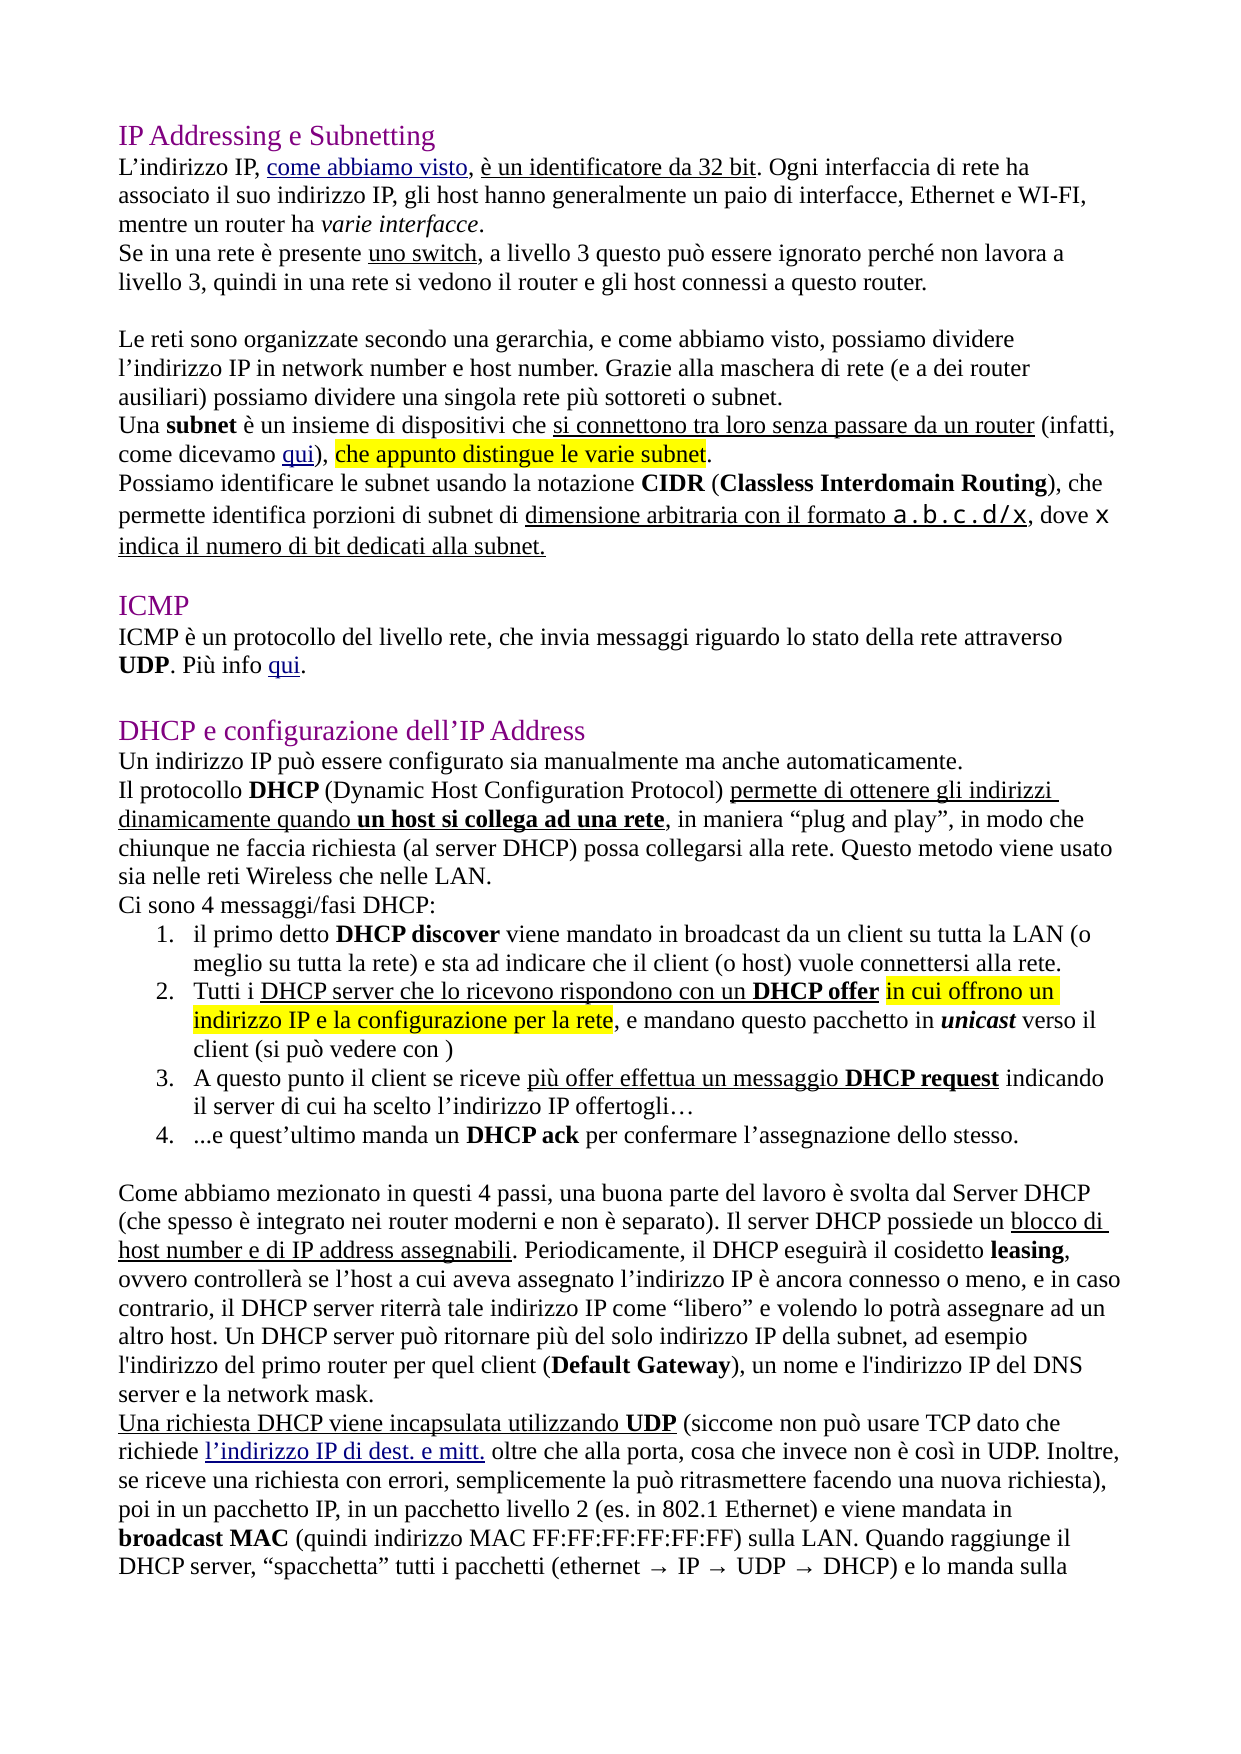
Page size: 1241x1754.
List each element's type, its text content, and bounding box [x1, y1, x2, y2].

list Tutti i DHCP server che lo ricevono rispondono con un DHCP offer in cui offrono un indirizzo IP e la configurazione per la rete, e mandano questo pacchetto in unicast verso il client (si può vedere con ) [156, 976, 1122, 1063]
text Ci sono 4 messaggi/fasi DHCP: [118, 890, 1122, 919]
list il primo detto DHCP discover viene mandato in broadcast da un client su tutta la LAN (o meglio su tutta la rete) e sta ad indicare che il client (o host) vuole connettersi alla rete. [156, 919, 1122, 976]
text Possiamo identificare le subnet usando la notazione CIDR (Classless Interdomain Routing), che permette identifica porzioni di subnet di dimensione arbitraria con il formato a.b.c.d/x, dove x indica il numero di bit dedicati alla subnet. [118, 468, 1122, 559]
text L’indirizzo IP, come abbiamo visto, è un identificatore da 32 bit. Ogni interfaccia di rete ha associato il suo indirizzo IP, gli host hanno generalmente un paio di interfacce, Ethernet e WI-FI, mentre un router ha varie interfacce. [118, 152, 1122, 238]
list ...e quest’ultimo manda un DHCP ack per confermare l’assegnazione dello stesso. [156, 1120, 1122, 1149]
text Una richiesta DHCP viene incapsulata utilizzando UDP (siccome non può usare TCP dato che richiede l’indirizzo IP di dest. e mitt. oltre che alla porta, cosa che invece non è così in UDP. Inoltre, se riceve una richiesta con errori, semplicemente la può ritrasmettere facendo una nuova richiesta), poi in un pacchetto IP, in un pacchetto livello 2 (es. in 802.1 Ethernet) e viene mandata in broadcast MAC (quindi indirizzo MAC FF:FF:FF:FF:FF:FF) sulla LAN. Quando raggiunge il DHCP server, “spacchetta” tutti i pacchetti (ethernet → IP → UDP → DHCP) e lo manda sulla [118, 1408, 1122, 1580]
text Le reti sono organizzate secondo una gerarchia, e come abbiamo visto, possiamo dividere l’indirizzo IP in network number e host number. Grazie alla maschera di rete (e a dei router ausiliari) possiamo dividere una singola rete più sottoreti o subnet. [118, 324, 1122, 410]
text ICMP [118, 588, 1122, 622]
text IP Addressing e Subnetting [118, 118, 1122, 152]
text Una subnet è un insieme di dispositivi che si connettono tra loro senza passare da un router (infatti, come dicevamo qui), che appunto distingue le varie subnet. [118, 410, 1122, 468]
text ICMP è un protocollo del livello rete, che invia messaggi riguardo lo stato della rete attraverso UDP. Più info qui. [118, 622, 1122, 679]
text Come abbiamo mezionato in questi 4 passi, una buona parte del lavoro è svolta dal Server DHCP (che spesso è integrato nei router moderni e non è separato). Il server DHCP possiede un blocco di host number e di IP address assegnabili. Periodicamente, il DHCP eseguirà il cosidetto leasing, ovvero controllerà se l’host a cui aveva assegnato l’indirizzo IP è ancora connesso o meno, e in caso contrario, il DHCP server riterrà tale indirizzo IP come “libero” e volendo lo potrà assegnare ad un altro host. Un DHCP server può ritornare più del solo indirizzo IP della subnet, ad esempio l'indirizzo del primo router per quel client (Default Gateway), un nome e l'indirizzo IP del DNS server e la network mask. [118, 1178, 1122, 1408]
text Se in una rete è presente uno switch, a livello 3 questo può essere ignorato perché non lavora a livello 3, quindi in una rete si vedono il router e gli host connessi a questo router. [118, 238, 1122, 295]
text Un indirizzo IP può essere configurato sia manualmente ma anche automaticamente. [118, 746, 1122, 775]
text DHCP e configurazione dell’IP Address [118, 713, 1122, 746]
list A questo punto il client se riceve più offer effettua un messaggio DHCP request indicando il server di cui ha scelto l’indirizzo IP offertogli… [156, 1063, 1122, 1120]
text Il protocollo DHCP (Dynamic Host Configuration Protocol) permette di ottenere gli indirizzi dinamicamente quando un host si collega ad una rete, in maniera “plug and play”, in modo che chiunque ne faccia richiesta (al server DHCP) possa collegarsi alla rete. Questo metodo viene usato sia nelle reti Wireless che nelle LAN. [118, 775, 1122, 890]
